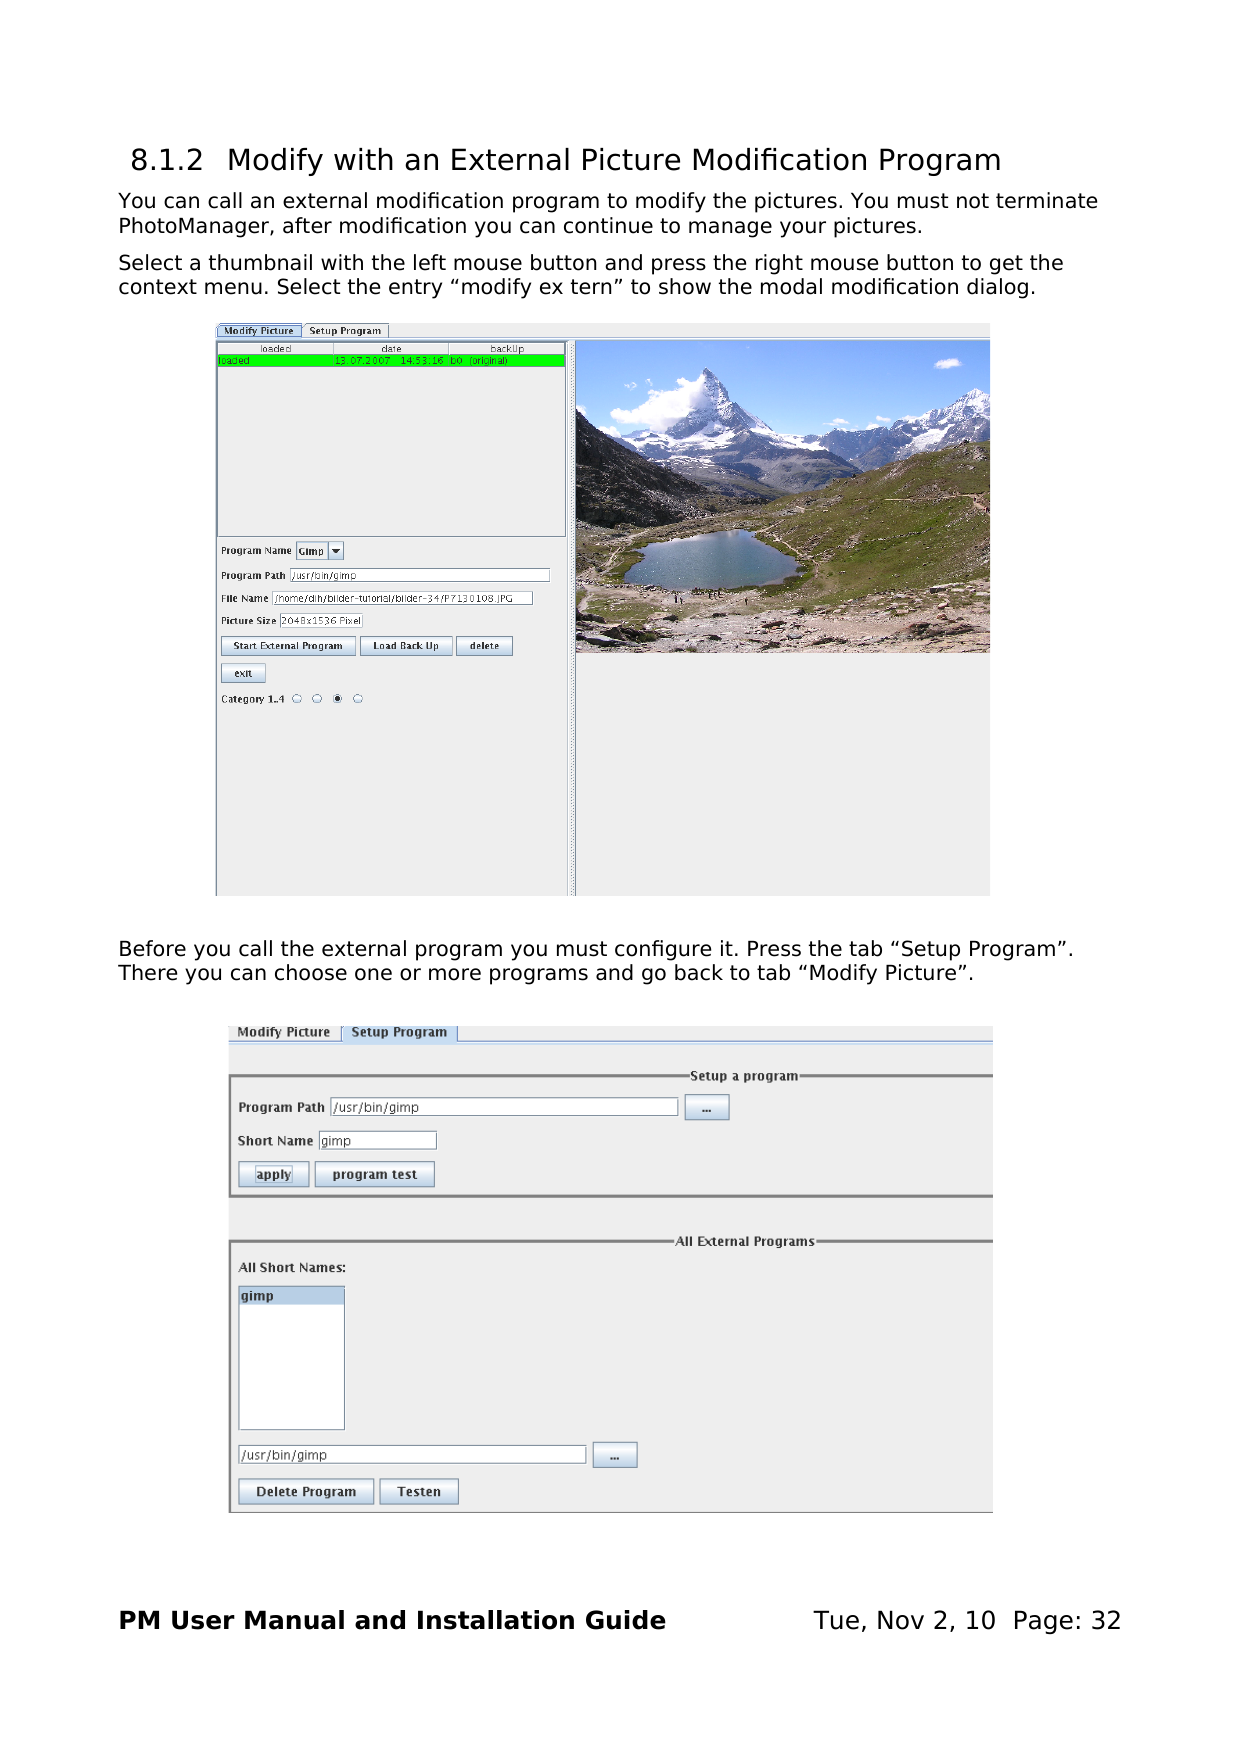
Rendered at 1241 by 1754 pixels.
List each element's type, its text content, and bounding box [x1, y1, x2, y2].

text Before you call the external program you must configure it. Press the tab “Setup Program”. There you can choose one or more programs and go back to tab “Modify Picture”. [118, 937, 1122, 985]
picture [215, 323, 991, 896]
subtitle Modify with an External Picture Modification Program [130, 143, 1122, 177]
picture [228, 1026, 993, 1513]
text Select a thumbnail with the left mouse button and press the right mouse button to get the context menu. Select the entry “modify ex tern” to show the modal modification dialog. [118, 251, 1122, 299]
text You can call an external modification program to modify the pictures. You must not terminate PhotoManager, after modification you can continue to manage your pictures. [118, 189, 1122, 238]
